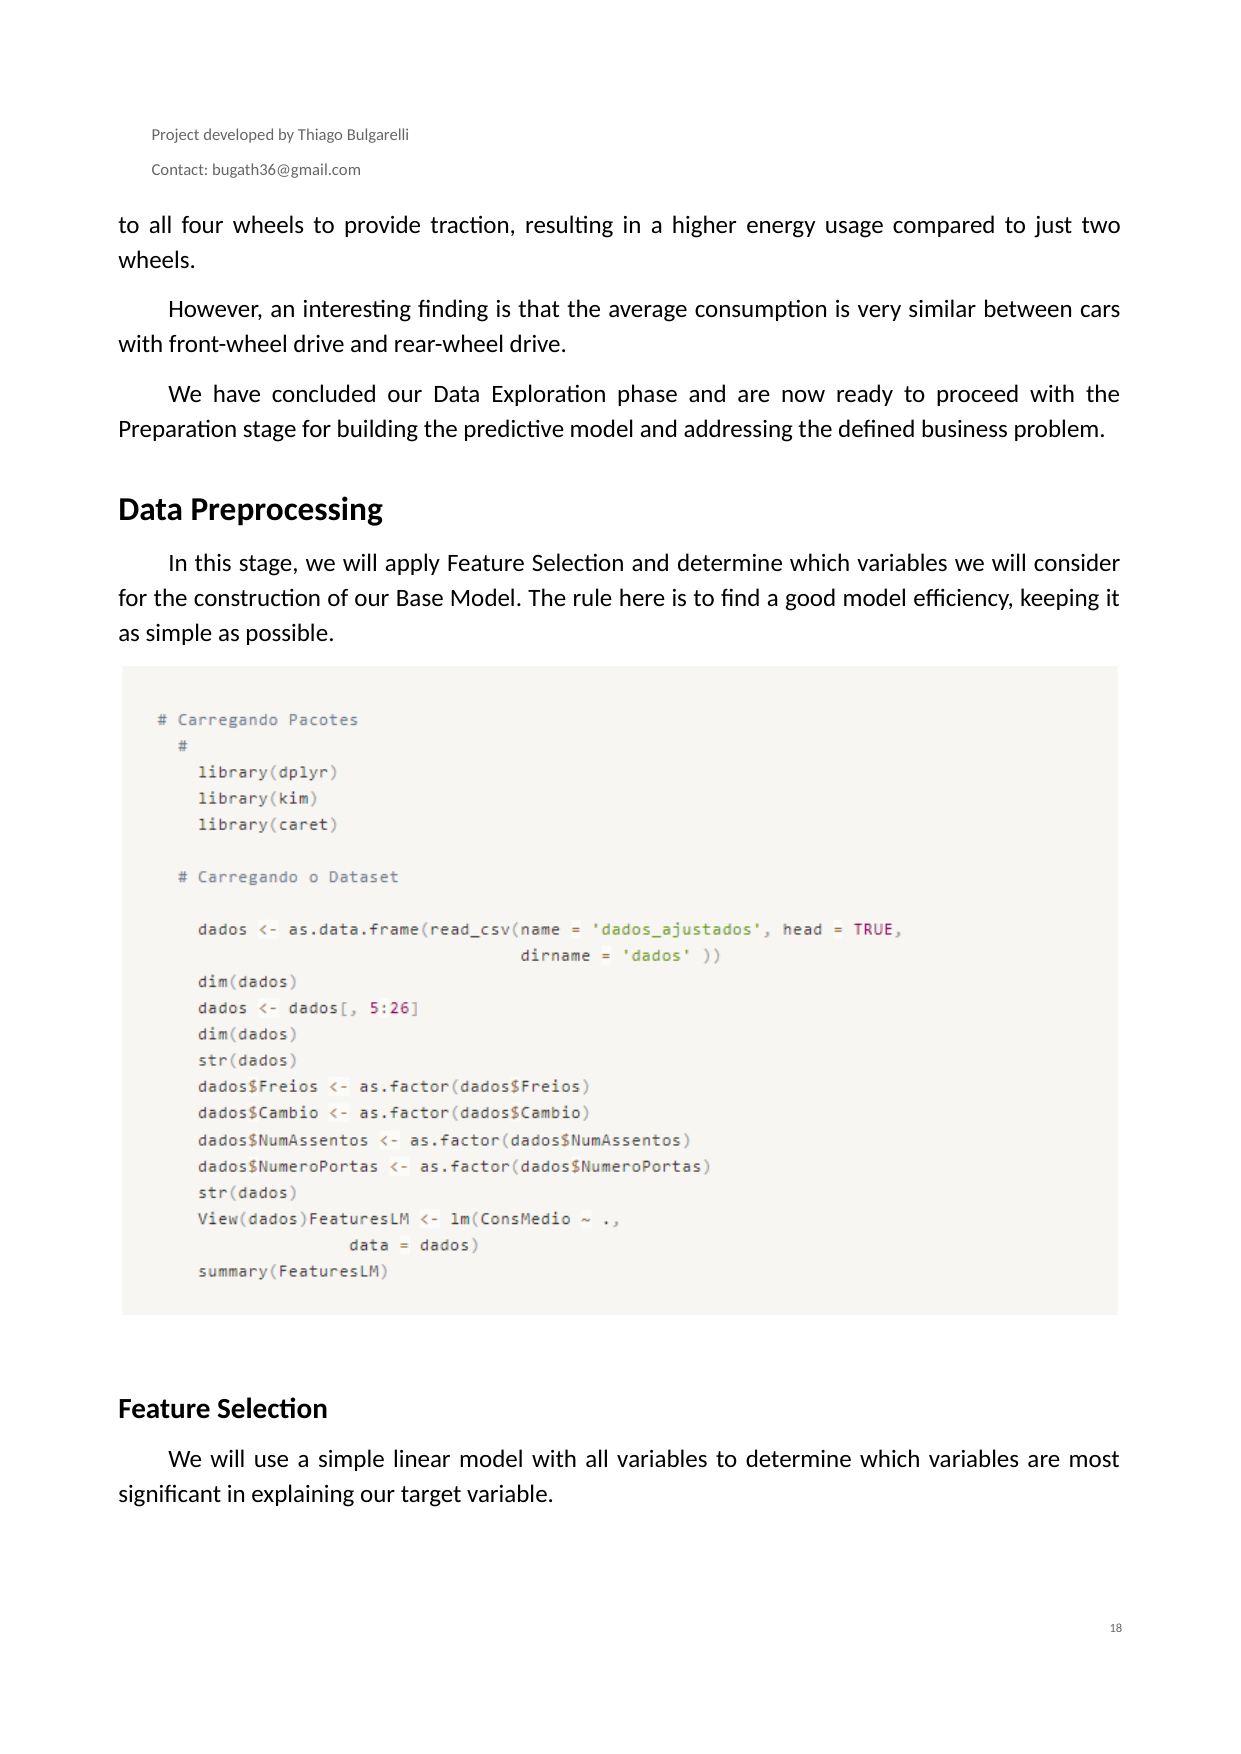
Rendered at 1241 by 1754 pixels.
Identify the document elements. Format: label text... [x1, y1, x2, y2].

subtitle Feature Selection [118, 1390, 1122, 1425]
text We will use a simple linear model with all variables to determine which variables are most significant in explaining our target variable. [118, 1443, 1122, 1509]
text However, an interesting finding is that the average consumption is very similar between cars with front-wheel drive and rear-wheel drive. [118, 294, 1122, 359]
text We have concluded our Data Exploration phase and are now ready to proceed with the Preparation stage for building the predictive model and addressing the defined business problem. [118, 378, 1122, 444]
picture [122, 666, 1118, 1315]
text In this stage, we will apply Feature Selection and determine which variables we will consider for the construction of our Base Model. The rule here is to find a good model efficiency, keeping it as simple as possible. [118, 547, 1122, 648]
text to all four wheels to provide traction, resulting in a higher energy usage compared to just two wheels. [118, 209, 1122, 274]
subtitle Data Preprocessing [118, 488, 1122, 528]
